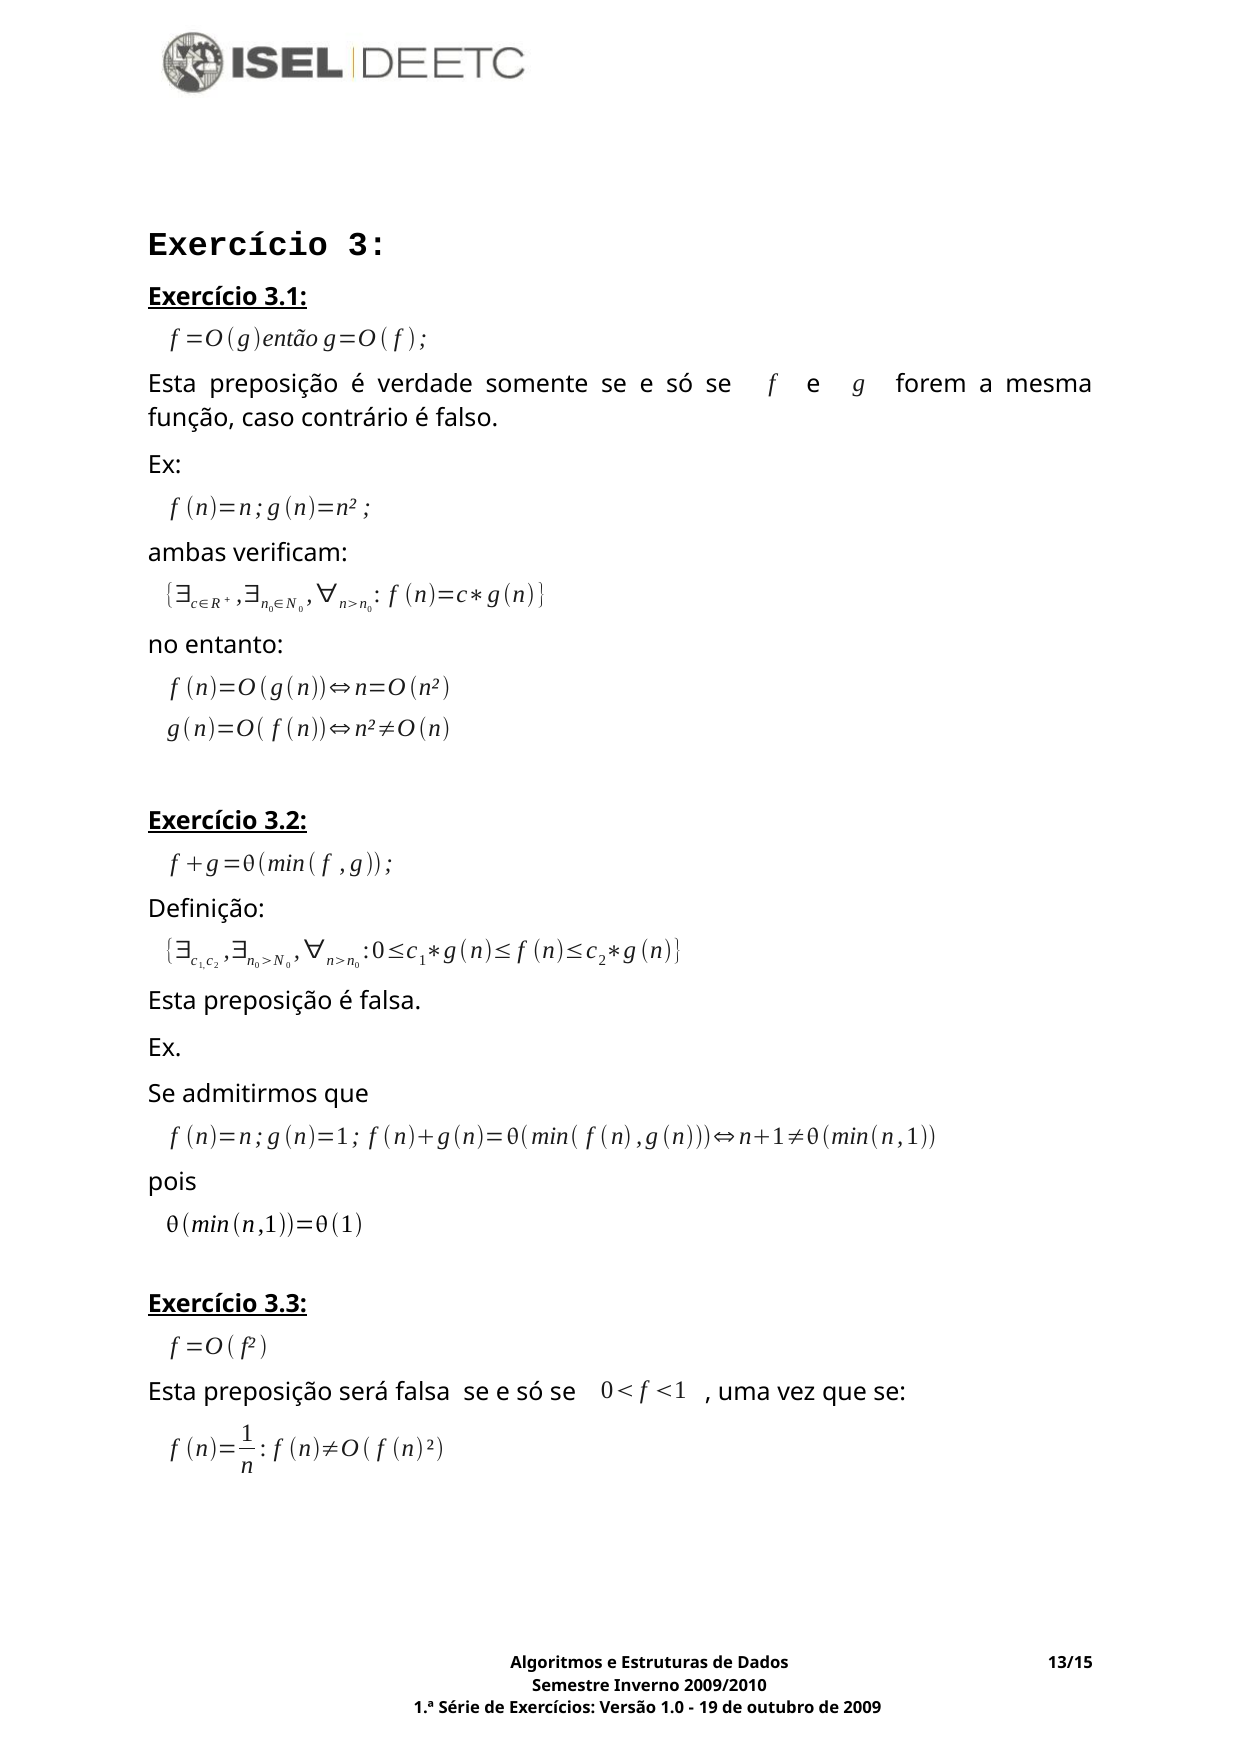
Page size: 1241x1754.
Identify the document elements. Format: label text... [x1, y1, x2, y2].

text Esta preposição será falsa se e só se , uma vez que se: [148, 1373, 1093, 1407]
text Esta preposição é verdade somente se e só se e forem a mesma função, caso contrário é falso. [148, 366, 1093, 434]
text Exercício 3.3: [148, 1286, 1093, 1320]
text pois [148, 1164, 1093, 1198]
text Ex. [148, 1029, 1093, 1063]
text Definição: [148, 890, 1093, 924]
text Exercício 3.2: [148, 802, 1093, 837]
text Exercício 3.1: [148, 278, 1093, 312]
text ambas verificam: [148, 534, 1093, 568]
picture [153, 17, 555, 118]
text Se admitirmos que [148, 1076, 1093, 1110]
subtitle Exercício 3: [148, 228, 1093, 266]
text Ex: [148, 447, 1093, 481]
text no entanto: [148, 627, 1093, 661]
text Esta preposição é falsa. [148, 983, 1093, 1017]
